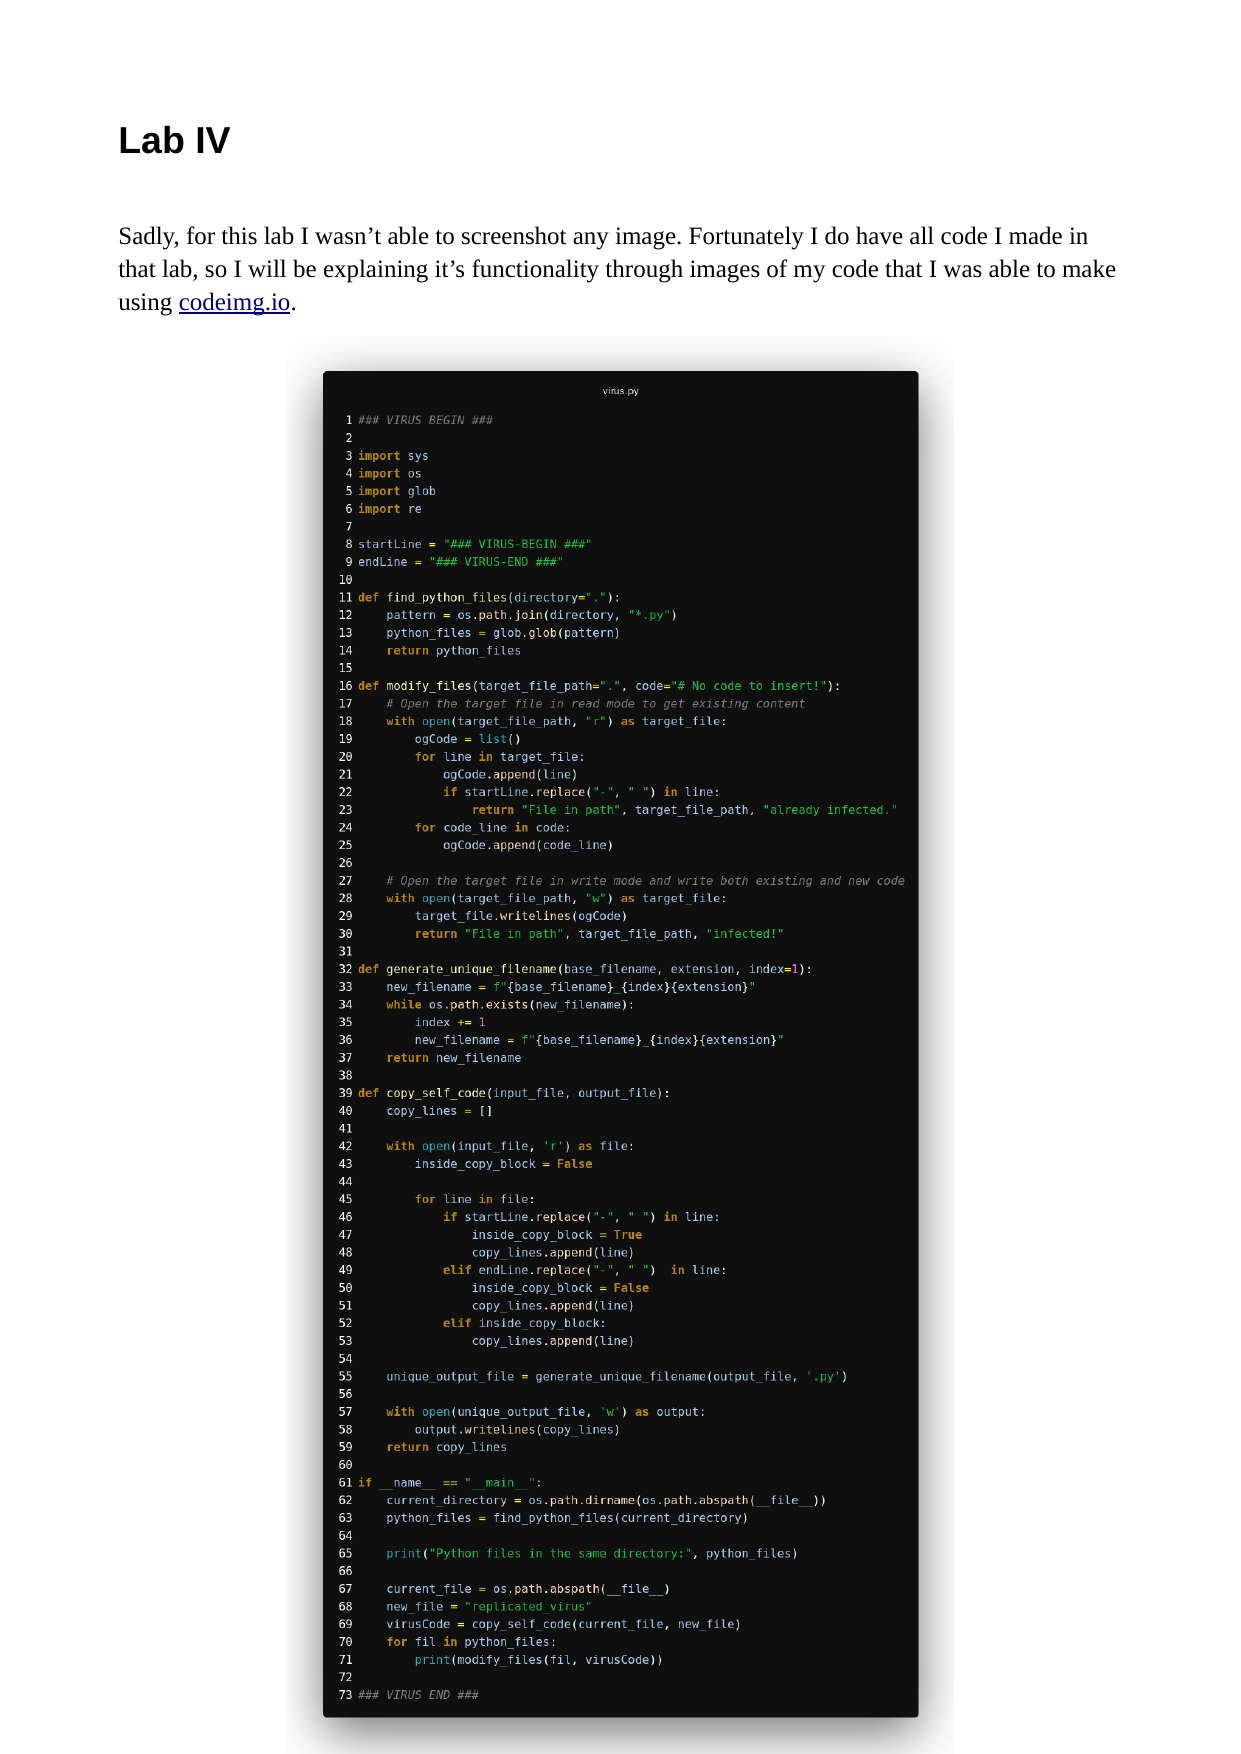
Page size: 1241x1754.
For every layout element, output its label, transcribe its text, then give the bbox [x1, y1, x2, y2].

picture [286, 335, 955, 1754]
text Sadly, for this lab I wasn’t able to screenshot any image. Fortunately I do have all code I made in that lab, so I will be explaining it’s functionality through images of my code that I was able to make using codeimg.io. [118, 221, 1122, 316]
subtitle Lab IV [118, 118, 1122, 161]
